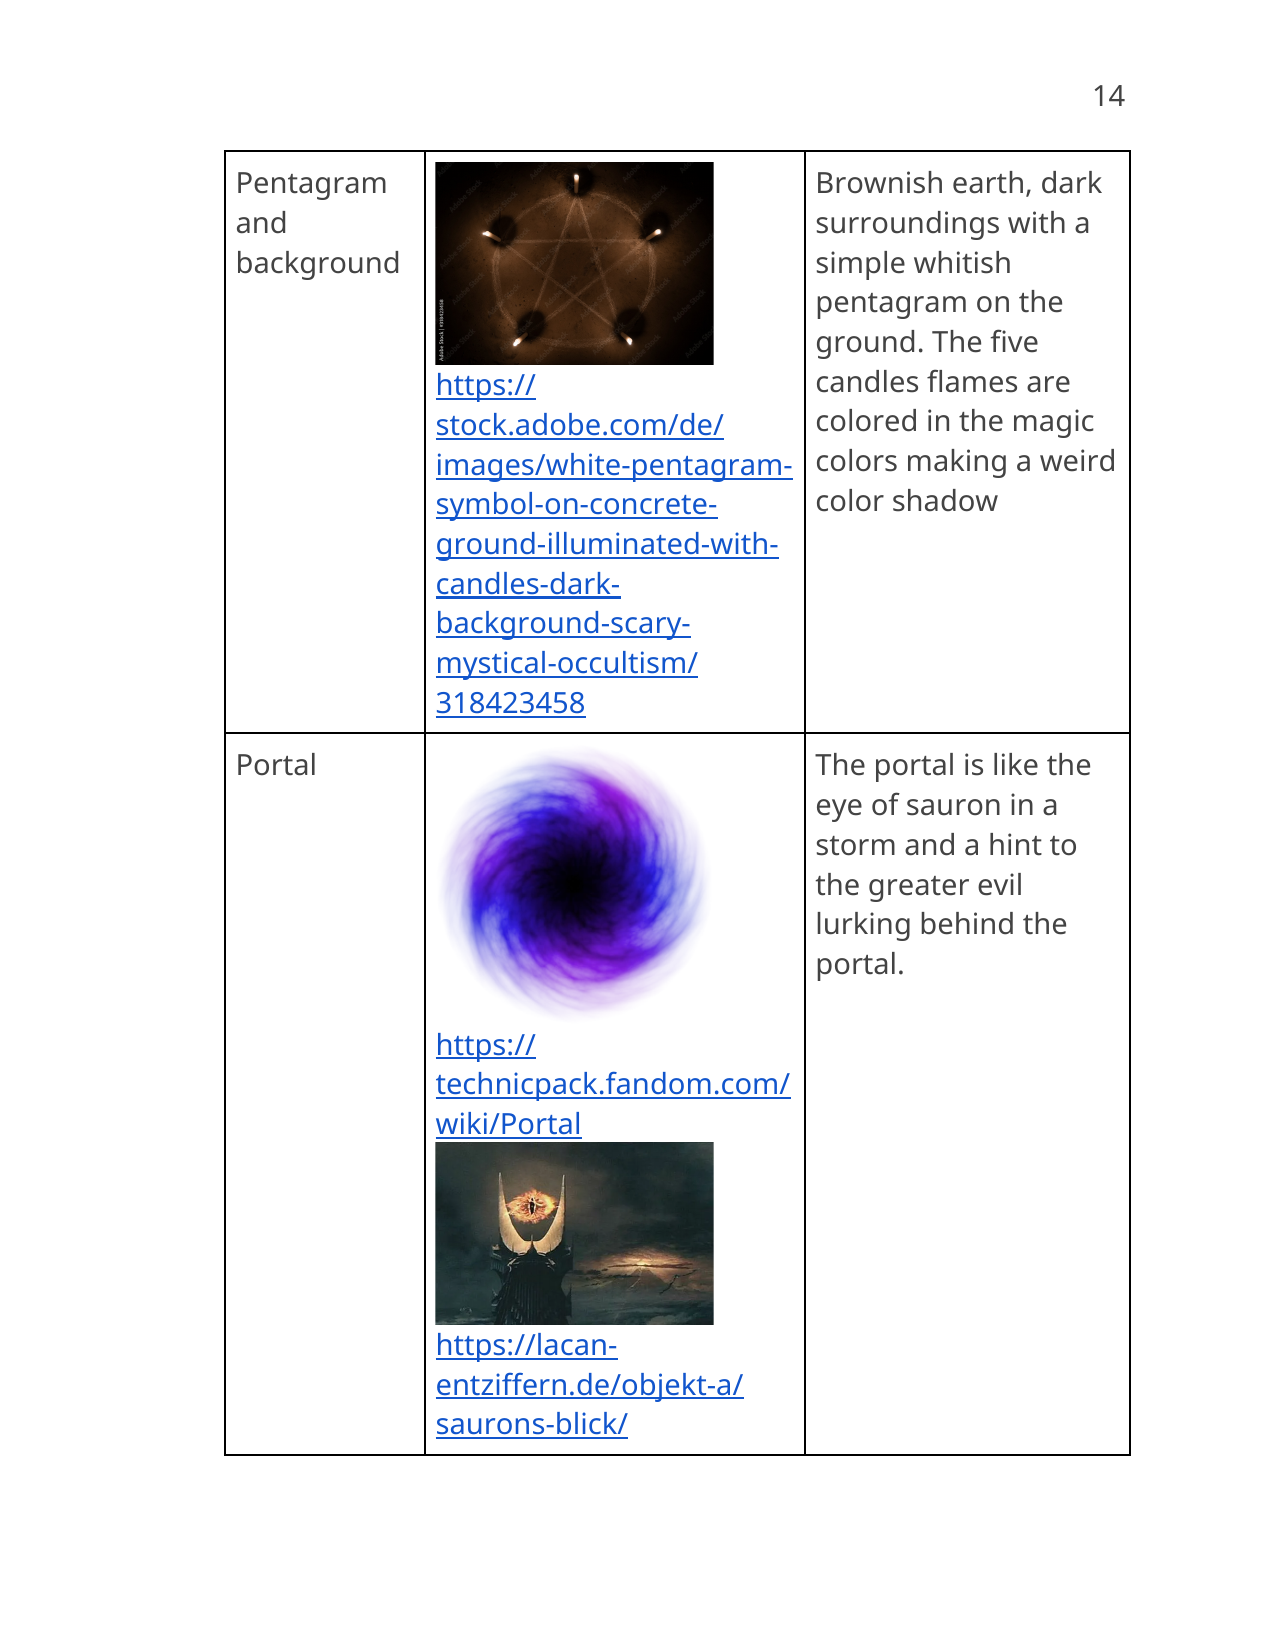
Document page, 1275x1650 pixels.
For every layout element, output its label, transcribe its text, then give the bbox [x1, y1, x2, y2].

table_cell https://technicpack.fandom.com/wiki/Portal https://lacan-entziffern.de/objekt-a/saurons-blick/ [426, 734, 804, 1454]
table_cell Portal [226, 734, 424, 1454]
table_cell Brownish earth, dark surroundings with a simple whitish pentagram on the ground. The five candles flames are colored in the magic colors making a weird color shadow [806, 152, 1129, 732]
picture [435, 162, 714, 365]
table_cell Pentagram and background [226, 152, 424, 732]
table_cell The portal is like the eye of sauron in a storm and a hint to the greater evil lurking behind the portal. [806, 734, 1129, 1454]
table_cell https://stock.adobe.com/de/images/white-pentagram-symbol-on-concrete-ground-illuminated-with-candles-dark-background-scary-mystical-occultism/318423458 [426, 152, 804, 732]
picture [435, 1142, 714, 1325]
picture [435, 744, 714, 1024]
